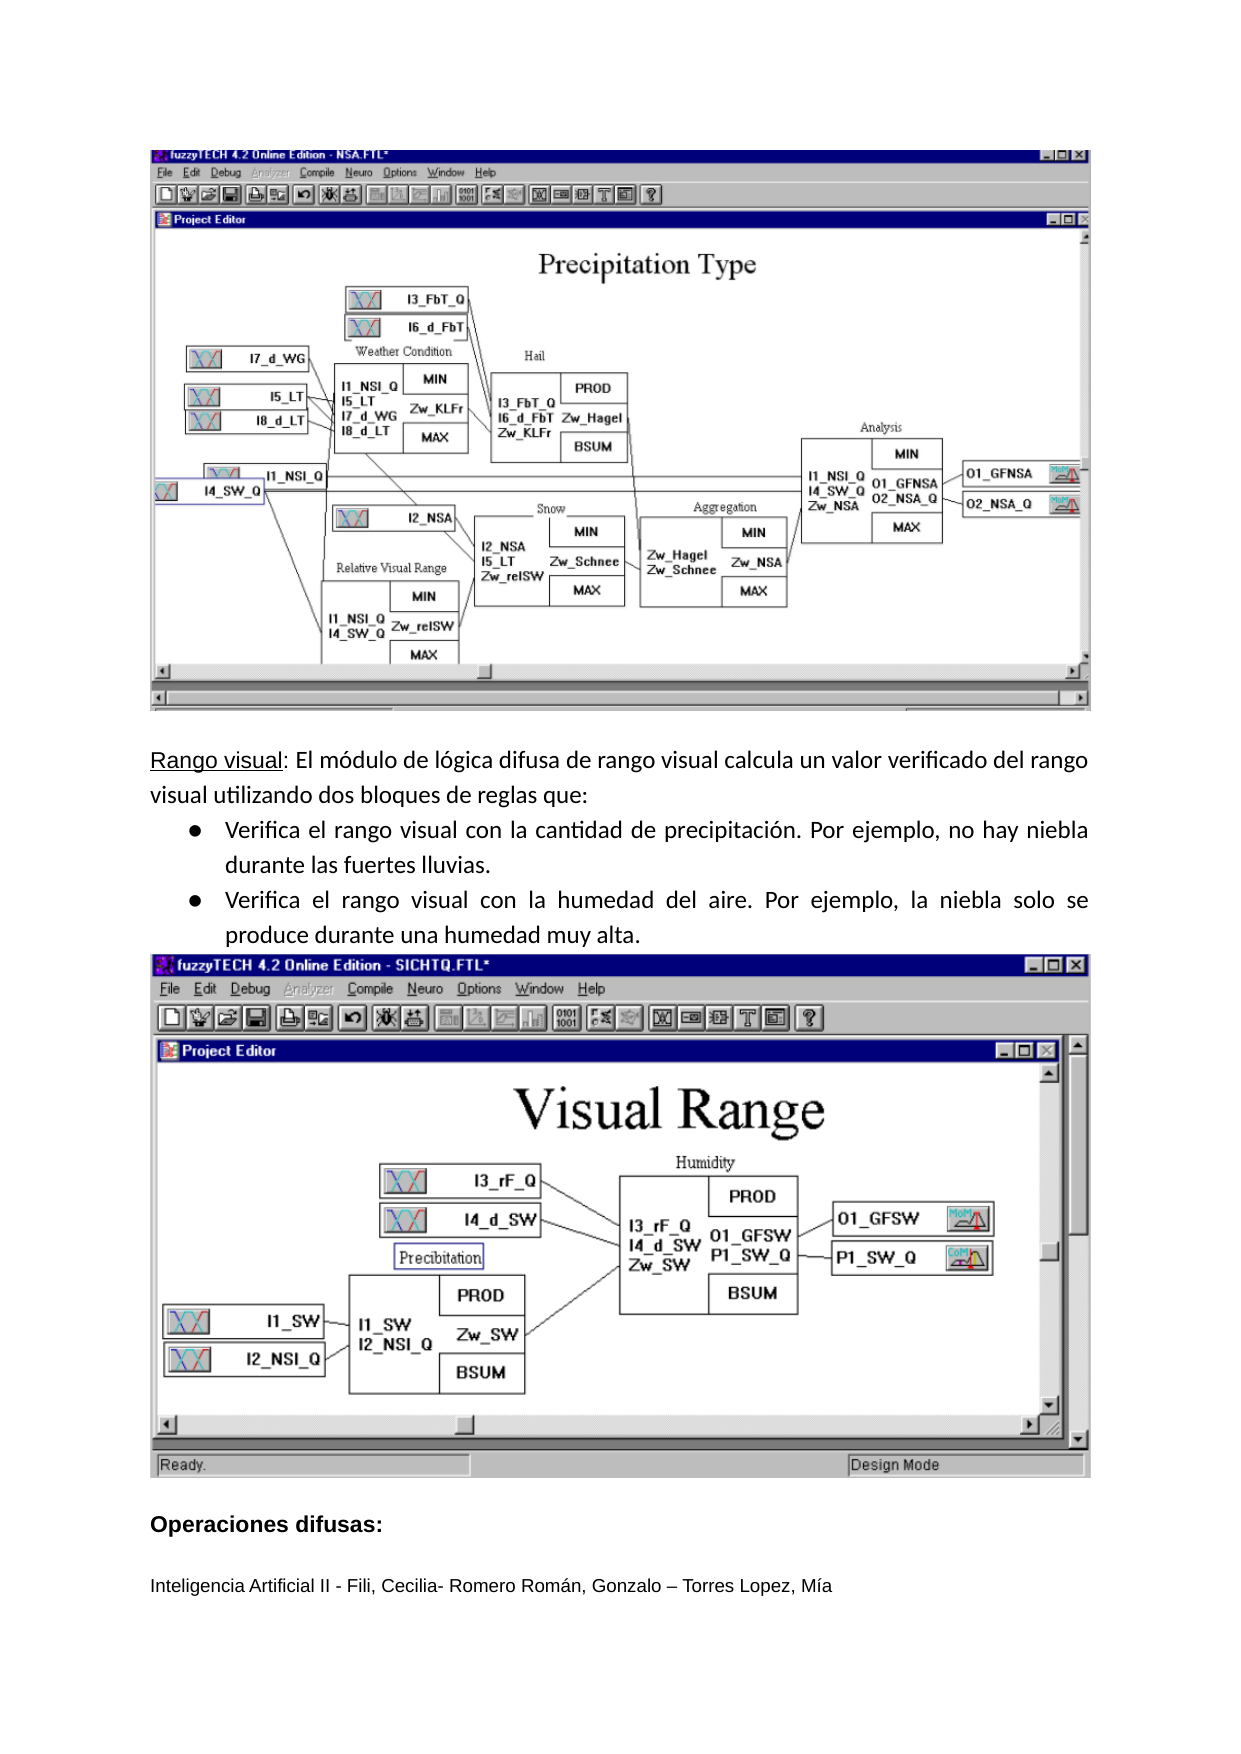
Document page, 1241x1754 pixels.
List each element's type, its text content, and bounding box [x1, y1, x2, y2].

text Operaciones difusas: [150, 1511, 1090, 1538]
list Verifica el rango visual con la humedad del aire. Por ejemplo, la niebla solo se produce durante una humedad muy alta. [187, 884, 1090, 950]
picture [150, 954, 1091, 1478]
text Rango visual: El módulo de lógica difusa de rango visual calcula un valor verificado del rango visual utilizando dos bloques de reglas que: [150, 744, 1090, 810]
list Verifica el rango visual con la cantidad de precipitación. Por ejemplo, no hay niebla durante las fuertes lluvias. [187, 814, 1090, 880]
picture [150, 150, 1091, 711]
